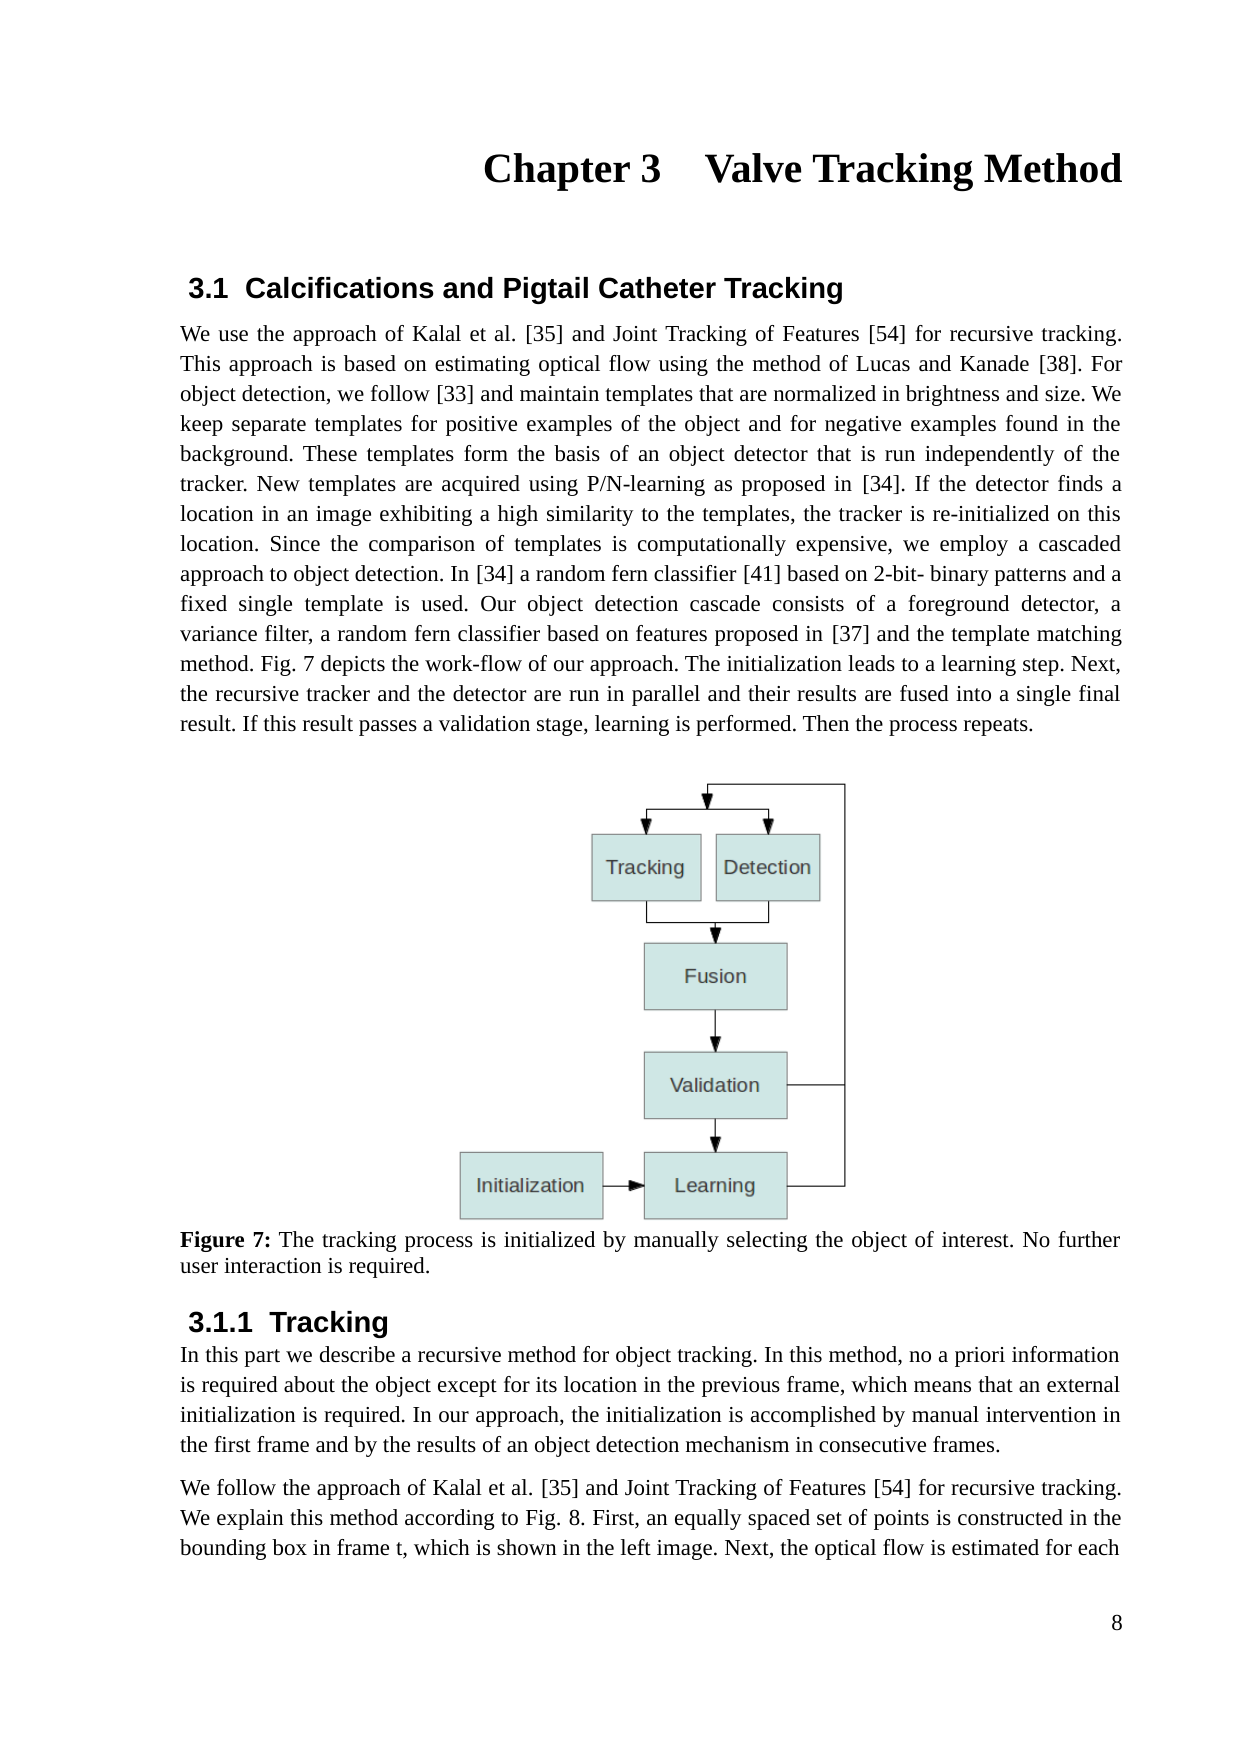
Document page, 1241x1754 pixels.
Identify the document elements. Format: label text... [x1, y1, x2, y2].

subtitle Tracking [180, 1305, 1122, 1339]
table_cell Figure 7: The tracking process is initialized by manually selecting the object of interest. No further user interaction is required. [180, 1226, 1122, 1279]
subtitle Calcifications and Pigtail Catheter Tracking [180, 271, 1122, 304]
table_header [180, 776, 451, 1226]
text In this part we describe a recursive method for object tracking. In this method, no a priori information is required about the object except for its location in the previous frame, which means that an external initialization is required. In our approach, the initialization is accomplished by manual intervention in the first frame and by the results of an object detection mechanism in consecutive frames. [180, 1339, 1122, 1459]
table_header [852, 776, 1122, 1226]
text We use the approach of Kalal et al. [35] and Joint Tracking of Features [54] for recursive tracking. This approach is based on estimating optical flow using the method of Lucas and Kanade [38]. For object detection, we follow [33] and maintain templates that are normalized in brightness and size. We keep separate templates for positive examples of the object and for negative examples found in the background. These templates form the basis of an object detector that is run independently of the tracker. New templates are acquired using P/N-learning as proposed in [34]. If the detector finds a location in an image exhibiting a high similarity to the templates, the tracker is re-initialized on this location. Since the comparison of templates is computationally expensive, we employ a cascaded approach to object detection. In [34] a random fern classifier [41] based on 2-bit- binary patterns and a fixed single template is used. Our object detection cascade consists of a foreground detector, a variance filter, a random fern classifier based on features proposed in [37] and the template matching method. Fig. 7 depicts the work-flow of our approach. The initialization leads to a learning step. Next, the recursive tracker and the detector are run in parallel and their results are fused into a single final result. If this result passes a validation stage, learning is performed. Then the process repeats. [180, 317, 1122, 737]
text We follow the approach of Kalal et al. [35] and Joint Tracking of Features [54] for recursive tracking. We explain this method according to Fig. 8. First, an equally spaced set of points is constructed in the bounding box in frame t, which is shown in the left image. Next, the optical flow is estimated for each [180, 1471, 1122, 1561]
picture [451, 776, 852, 1226]
subtitle Valve Tracking Method [180, 143, 1122, 191]
